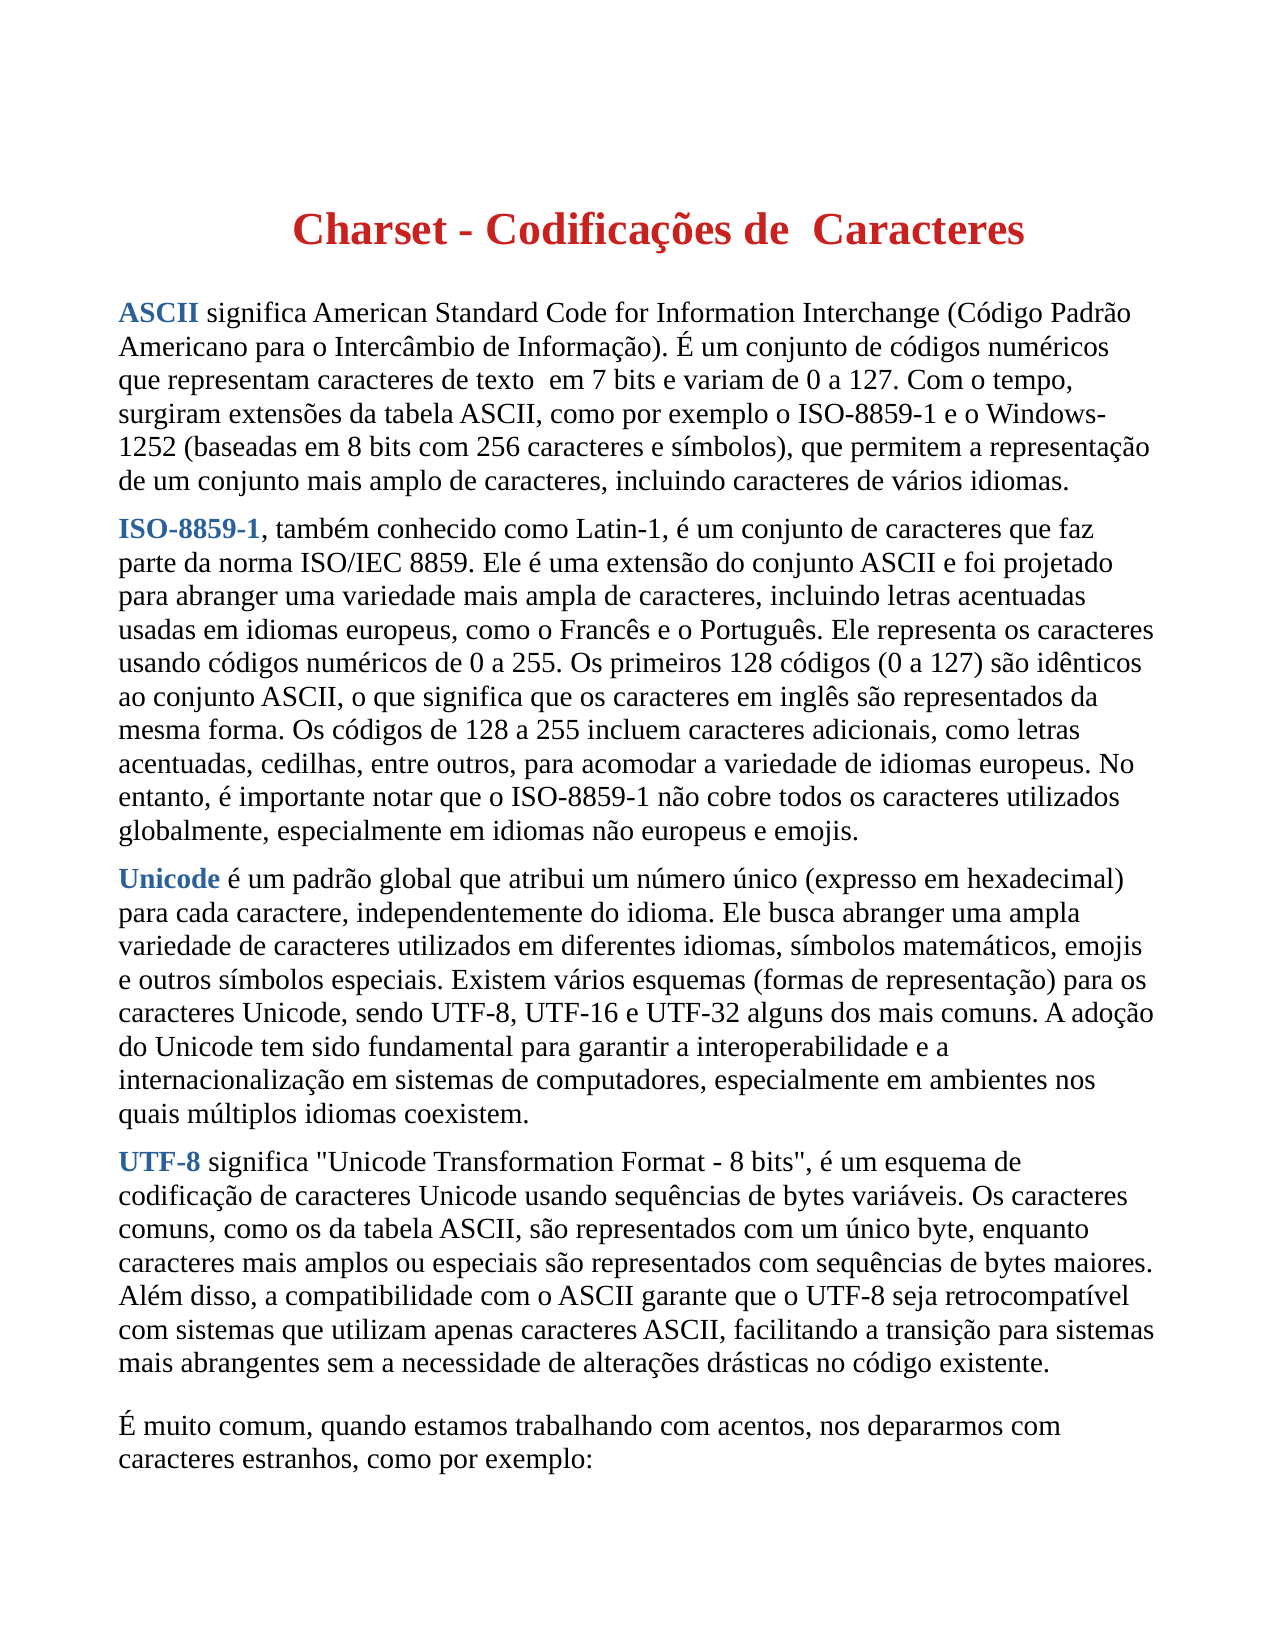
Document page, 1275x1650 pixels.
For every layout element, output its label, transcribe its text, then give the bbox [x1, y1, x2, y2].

text ISO-8859-1, também conhecido como Latin-1, é um conjunto de caracteres que faz parte da norma ISO/IEC 8859. Ele é uma extensão do conjunto ASCII e foi projetado para abranger uma variedade mais ampla de caracteres, incluindo letras acentuadas usadas em idiomas europeus, como o Francês e o Português. Ele representa os caracteres usando códigos numéricos de 0 a 255. Os primeiros 128 códigos (0 a 127) são idênticos ao conjunto ASCII, o que significa que os caracteres em inglês são representados da mesma forma. Os códigos de 128 a 255 incluem caracteres adicionais, como letras acentuadas, cedilhas, entre outros, para acomodar a variedade de idiomas europeus. No entanto, é importante notar que o ISO-8859-1 não cobre todos os caracteres utilizados globalmente, especialmente em idiomas não europeus e emojis. [118, 511, 1157, 847]
text ASCII significa American Standard Code for Information Interchange (Código Padrão Americano para o Intercâmbio de Informação). É um conjunto de códigos numéricos que representam caracteres de texto em 7 bits e variam de 0 a 127. Com o tempo, surgiram extensões da tabela ASCII, como por exemplo o ISO-8859-1 e o Windows-1252 (baseadas em 8 bits com 256 caracteres e símbolos), que permitem a representação de um conjunto mais amplo de caracteres, incluindo caracteres de vários idiomas. [118, 295, 1157, 497]
text É muito comum, quando estamos trabalhando com acentos, nos depararmos com caracteres estranhos, como por exemplo: [118, 1408, 1157, 1475]
text Unicode é um padrão global que atribui um número único (expresso em hexadecimal) para cada caractere, independentemente do idioma. Ele busca abranger uma ampla variedade de caracteres utilizados em diferentes idiomas, símbolos matemáticos, emojis e outros símbolos especiais. Existem vários esquemas (formas de representação) para os caracteres Unicode, sendo UTF-8, UTF-16 e UTF-32 alguns dos mais comuns. A adoção do Unicode tem sido fundamental para garantir a interoperabilidade e a internacionalização em sistemas de computadores, especialmente em ambientes nos quais múltiplos idiomas coexistem. [118, 861, 1157, 1129]
text UTF-8 significa "Unicode Transformation Format - 8 bits", é um esquema de codificação de caracteres Unicode usando sequências de bytes variáveis. Os caracteres comuns, como os da tabela ASCII, são representados com um único byte, enquanto caracteres mais amplos ou especiais são representados com sequências de bytes maiores. Além disso, a compatibilidade com o ASCII garante que o UTF-8 seja retrocompatível com sistemas que utilizam apenas caracteres ASCII, facilitando a transição para sistemas mais abrangentes sem a necessidade de alterações drásticas no código existente. [118, 1144, 1157, 1379]
subtitle Charset - Codificações de Caracteres [118, 201, 1157, 254]
